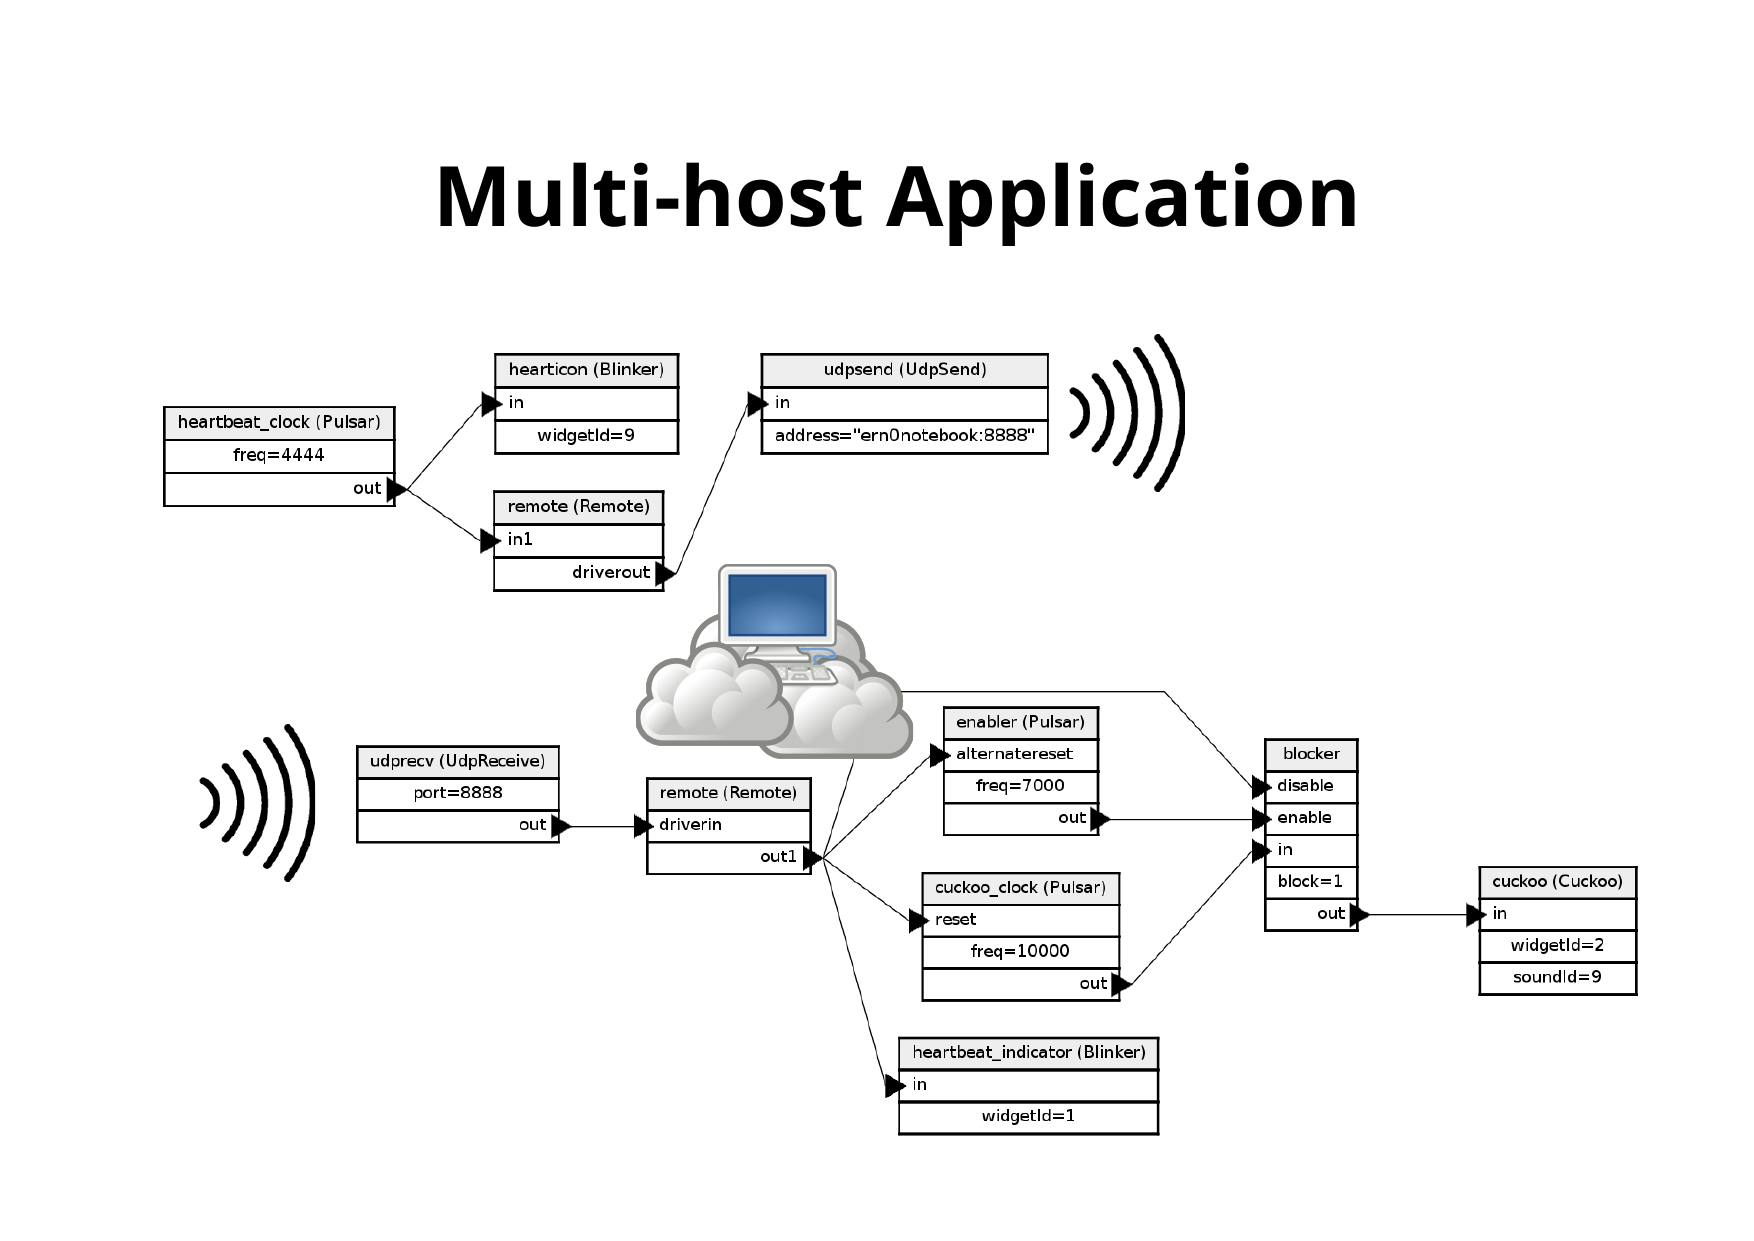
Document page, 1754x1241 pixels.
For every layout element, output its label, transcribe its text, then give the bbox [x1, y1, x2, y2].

picture [188, 717, 316, 888]
text Multi-host Application [96, 137, 1699, 251]
picture [150, 327, 1648, 1144]
